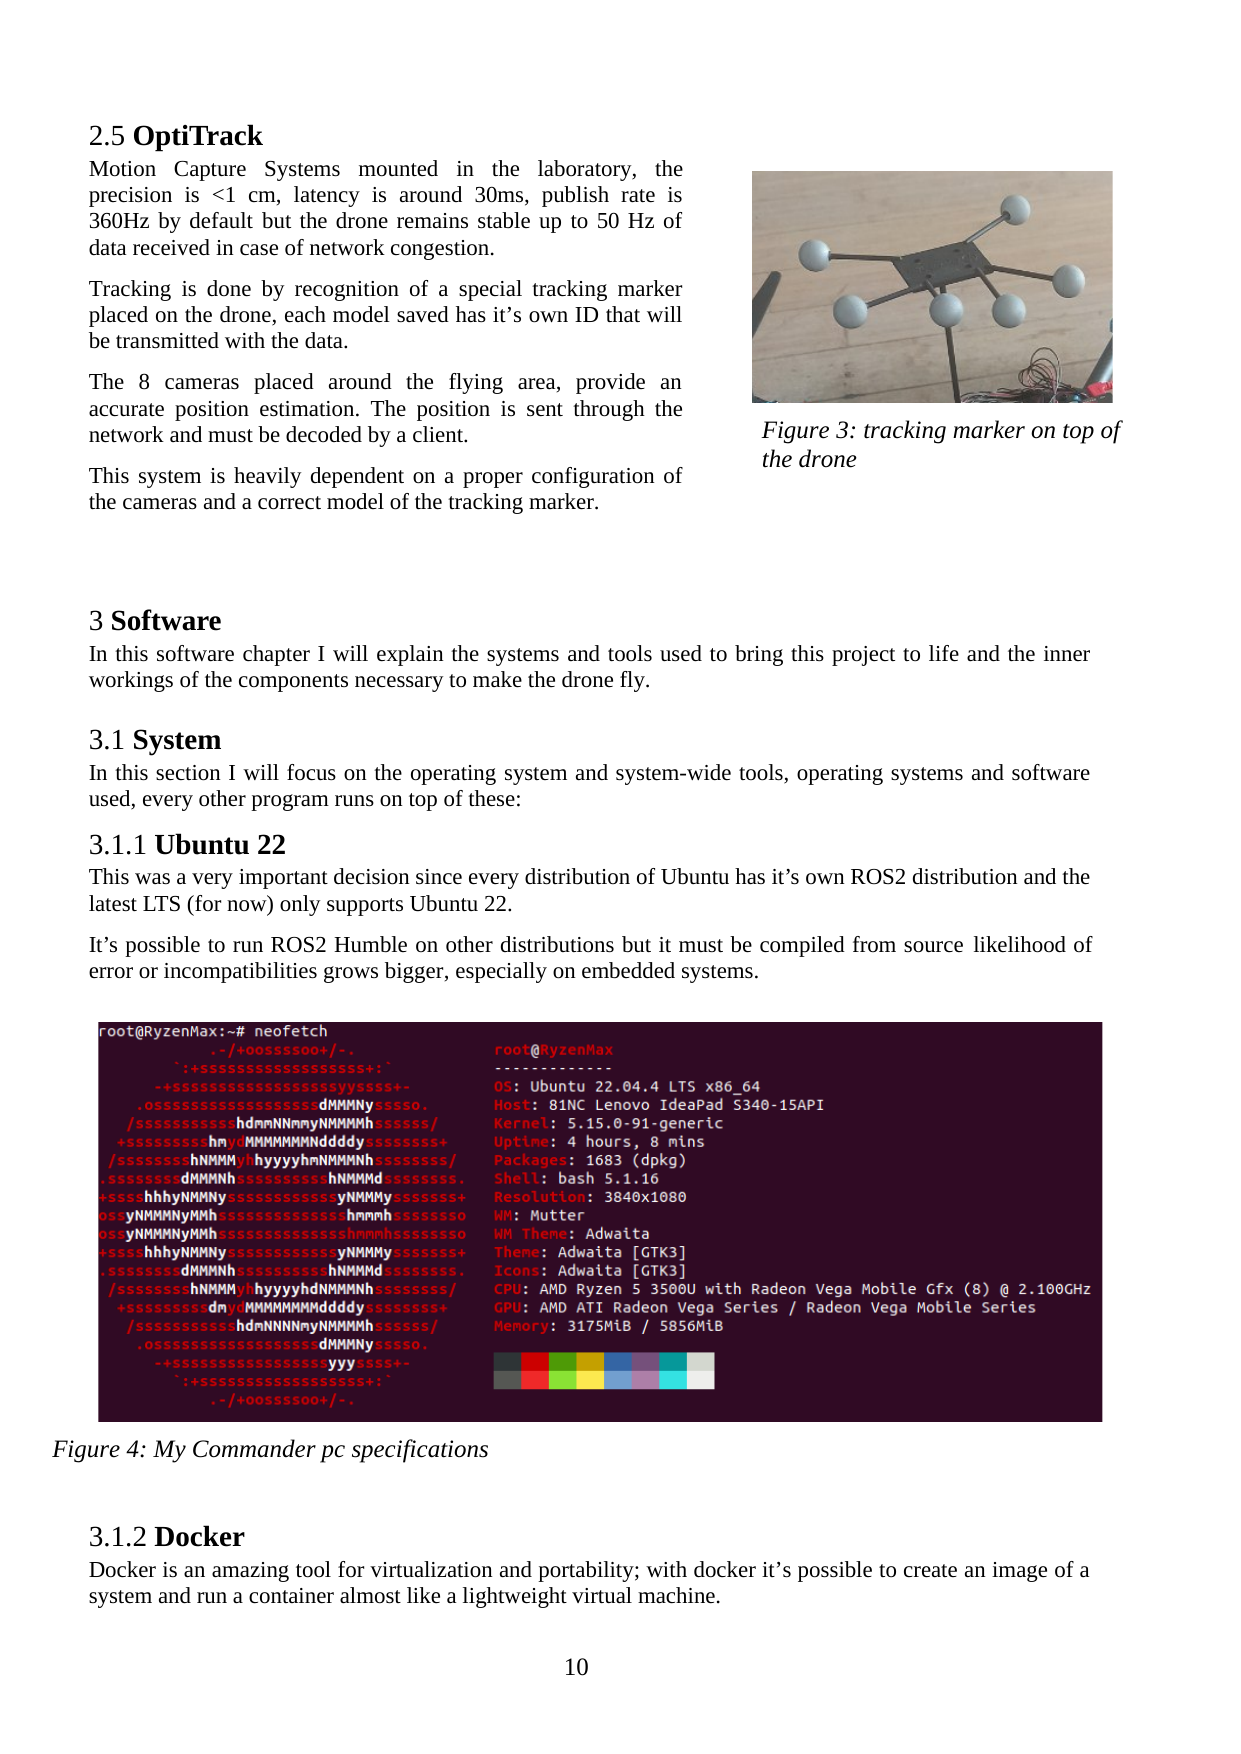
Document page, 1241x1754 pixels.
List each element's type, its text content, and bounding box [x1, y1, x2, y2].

list Motion Capture Systems mounted in the laboratory, the precision is <1 cm, latency is around 30ms, publish rate is 360Hz by default but the drone remains stable up to 50 Hz of data received in case of network congestion. [32, 155, 1093, 260]
list Figure 3: tracking marker on top of the drone [762, 194, 1122, 473]
subtitle 3.1 System [88, 722, 1093, 756]
subtitle 3 Software [88, 603, 1093, 637]
subtitle 2.5 OptiTrack [88, 118, 1093, 152]
list The 8 cameras placed around the flying area, provide an accurate position estimation. The position is sent through the network and must be decoded by a client. [32, 368, 762, 447]
subtitle 3.1.1 Ubuntu 22 [88, 827, 1093, 860]
picture [752, 171, 1113, 299]
list Tracking is done by recognition of a special tracking marker placed on the drone, each model saved has it’s own ID that will be transmitted with the data. [32, 275, 762, 354]
list This was a very important decision since every distribution of Ubuntu has it’s own ROS2 distribution and the latest LTS (for now) only supports Ubuntu 22. [32, 863, 1093, 916]
list Figure 4: My Commander pc specifications [52, 1017, 1107, 1463]
list It’s possible to run ROS2 Humble on other distributions but it must be compiled from source likelihood of error or incompatibilities grows bigger, especially on embedded systems. [32, 931, 1093, 983]
list In this section I will focus on the operating system and system-wide tools, operating systems and software used, every other program runs on top of these: [32, 759, 1093, 812]
picture [98, 1022, 1103, 1422]
list Docker is an amazing tool for virtualization and portability; with docker it’s possible to create an image of a system and run a container almost like a lightweight virtual machine. [32, 1556, 1093, 1608]
subtitle 3.1.2 Docker [88, 1519, 1093, 1553]
list In this software chapter I will explain the systems and tools used to bring this project to life and the inner workings of the components necessary to make the drone fly. [32, 640, 1093, 692]
list This system is heavily dependent on a proper configuration of the cameras and a correct model of the tracking marker. [32, 462, 1093, 515]
